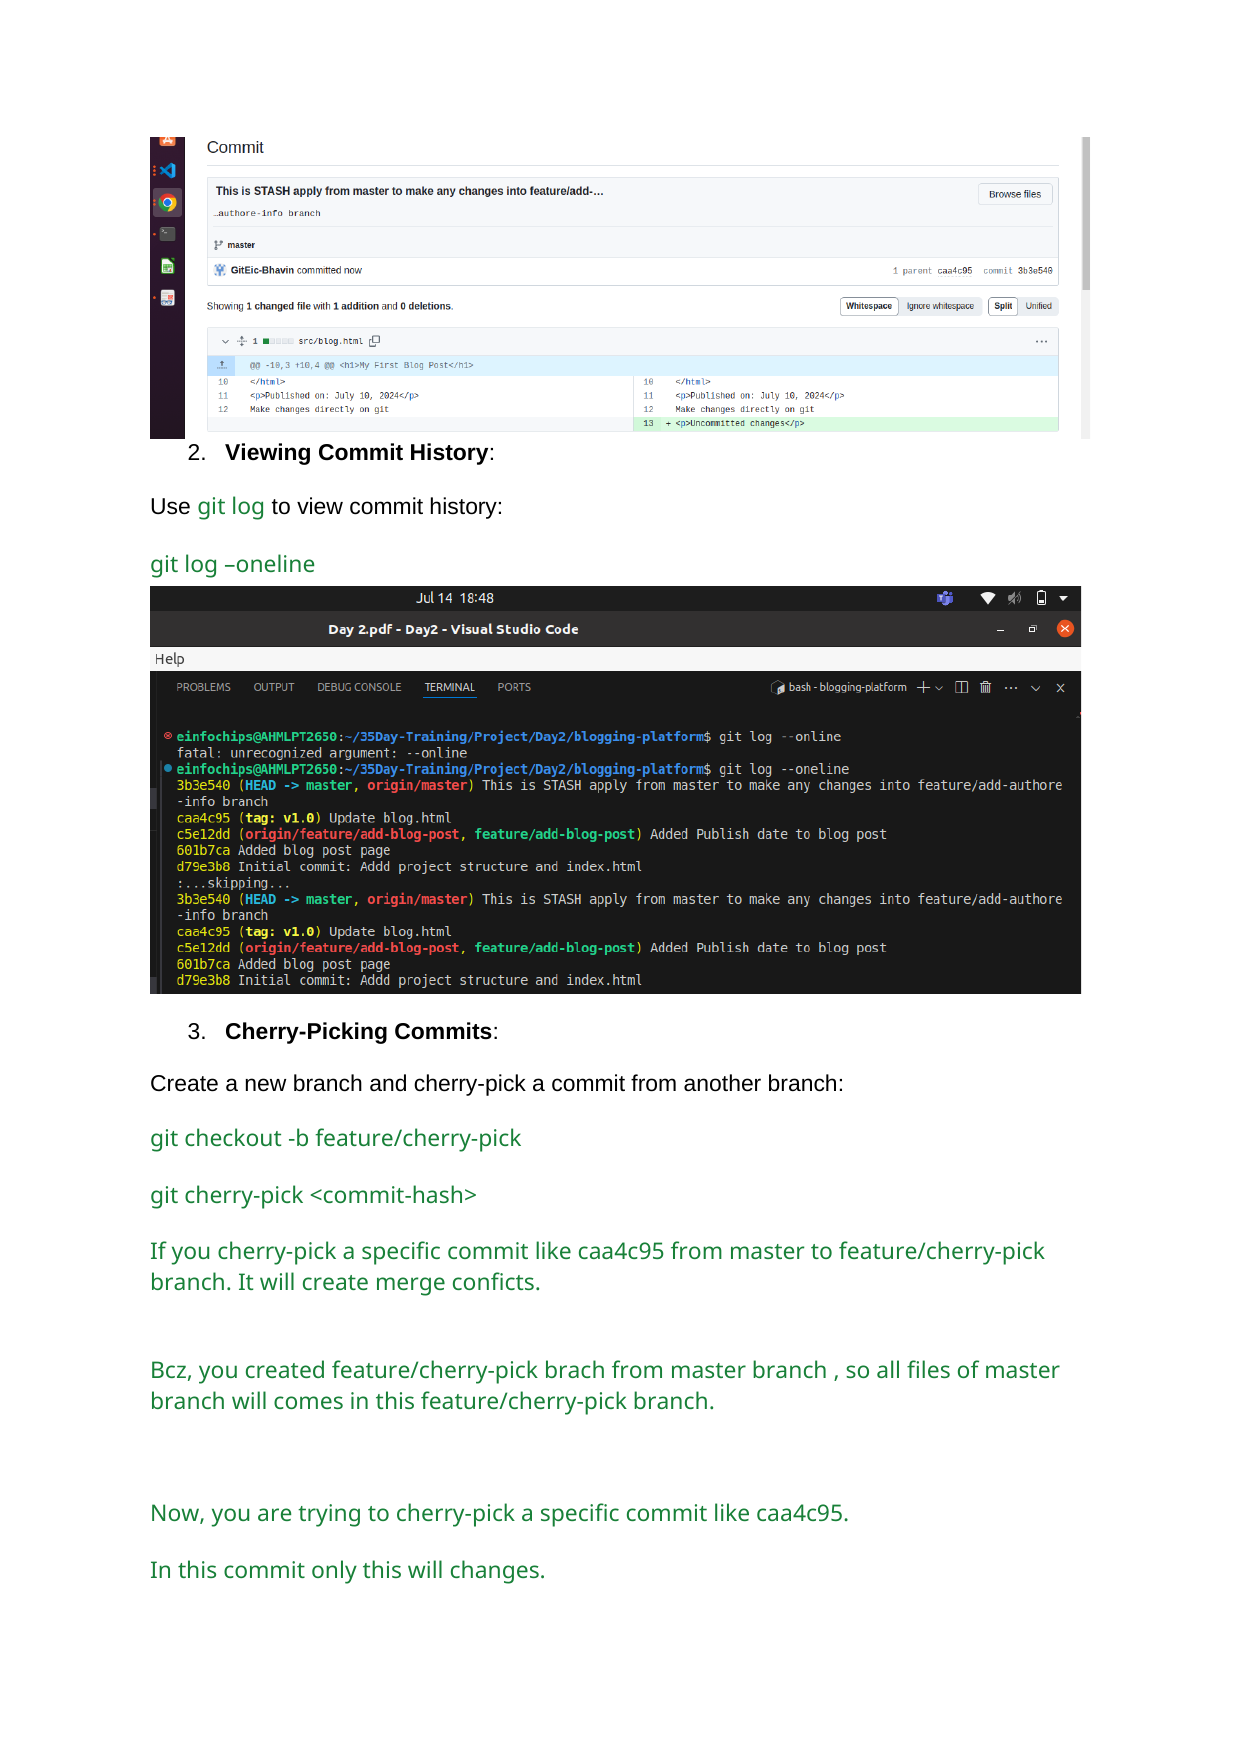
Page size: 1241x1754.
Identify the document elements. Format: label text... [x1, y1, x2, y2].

picture [150, 137, 1091, 439]
picture [150, 586, 1082, 994]
text In this commit only this will changes. [150, 1554, 1090, 1585]
text git cherry-pick <commit-hash> [150, 1179, 1090, 1210]
text Create a new branch and cherry-pick a commit from another branch: git checkout -b feature/cherry-pick [150, 1070, 1090, 1154]
text If you cherry-pick a specific commit like caa4c95 from master to feature/cherry-pick branch. It will create merge conficts. [150, 1235, 1090, 1329]
text Now, you are trying to cherry-pick a specific commit like caa4c95. [150, 1497, 1090, 1529]
list Viewing Commit History: [187, 439, 1090, 465]
text Use git log to view commit history: git log –oneline [150, 490, 1090, 579]
text Bcz, you created feature/cherry-pick brach from master branch , so all files of master branch will comes in this feature/cherry-pick branch. [150, 1354, 1090, 1416]
list Cherry-Picking Commits: [187, 604, 1090, 1045]
